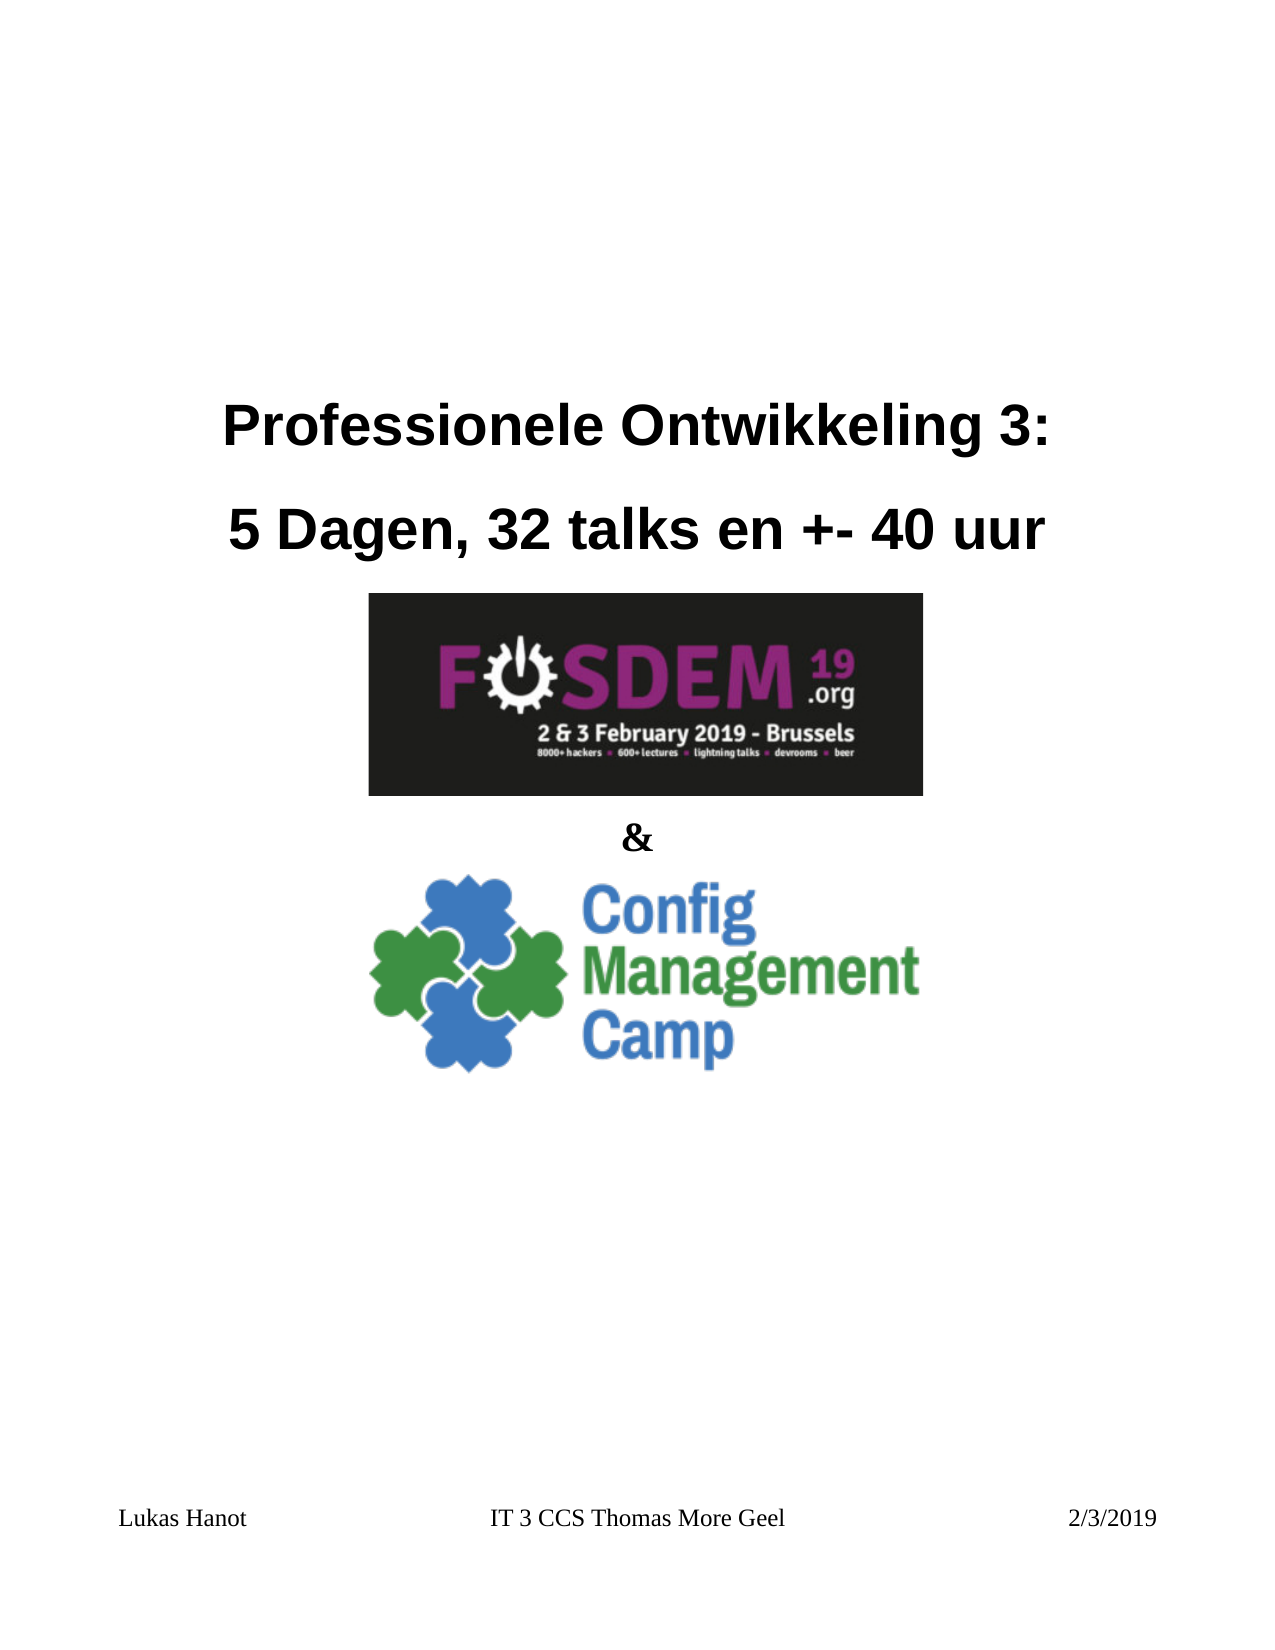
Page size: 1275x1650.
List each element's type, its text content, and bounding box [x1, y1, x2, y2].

picture [368, 593, 924, 796]
text & [118, 813, 1157, 861]
picture [368, 873, 924, 1075]
title 5 Dagen, 32 talks en +- 40 uur [118, 495, 1157, 562]
title Professionele Ontwikkeling 3: [118, 391, 1157, 458]
